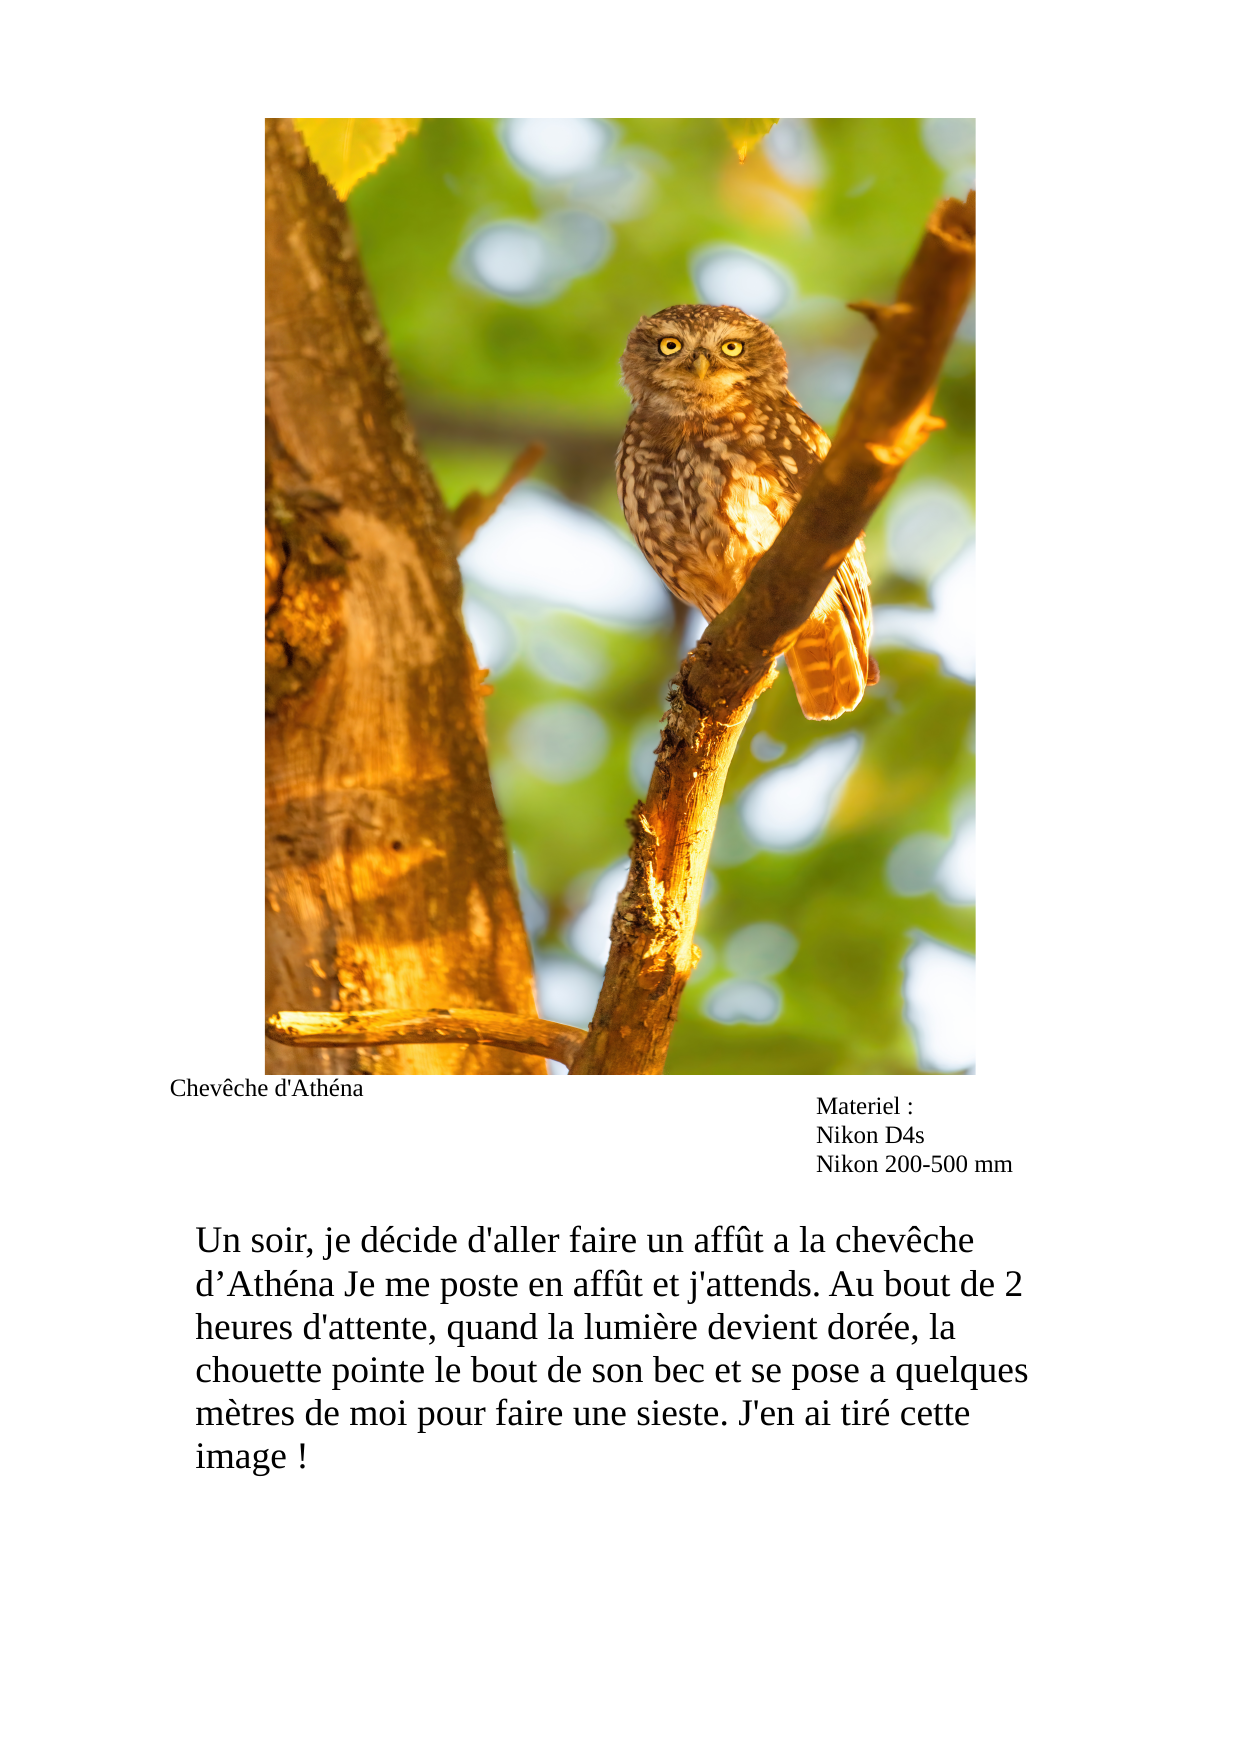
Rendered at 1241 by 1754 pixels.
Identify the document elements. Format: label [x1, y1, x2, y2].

picture [264, 118, 976, 1075]
